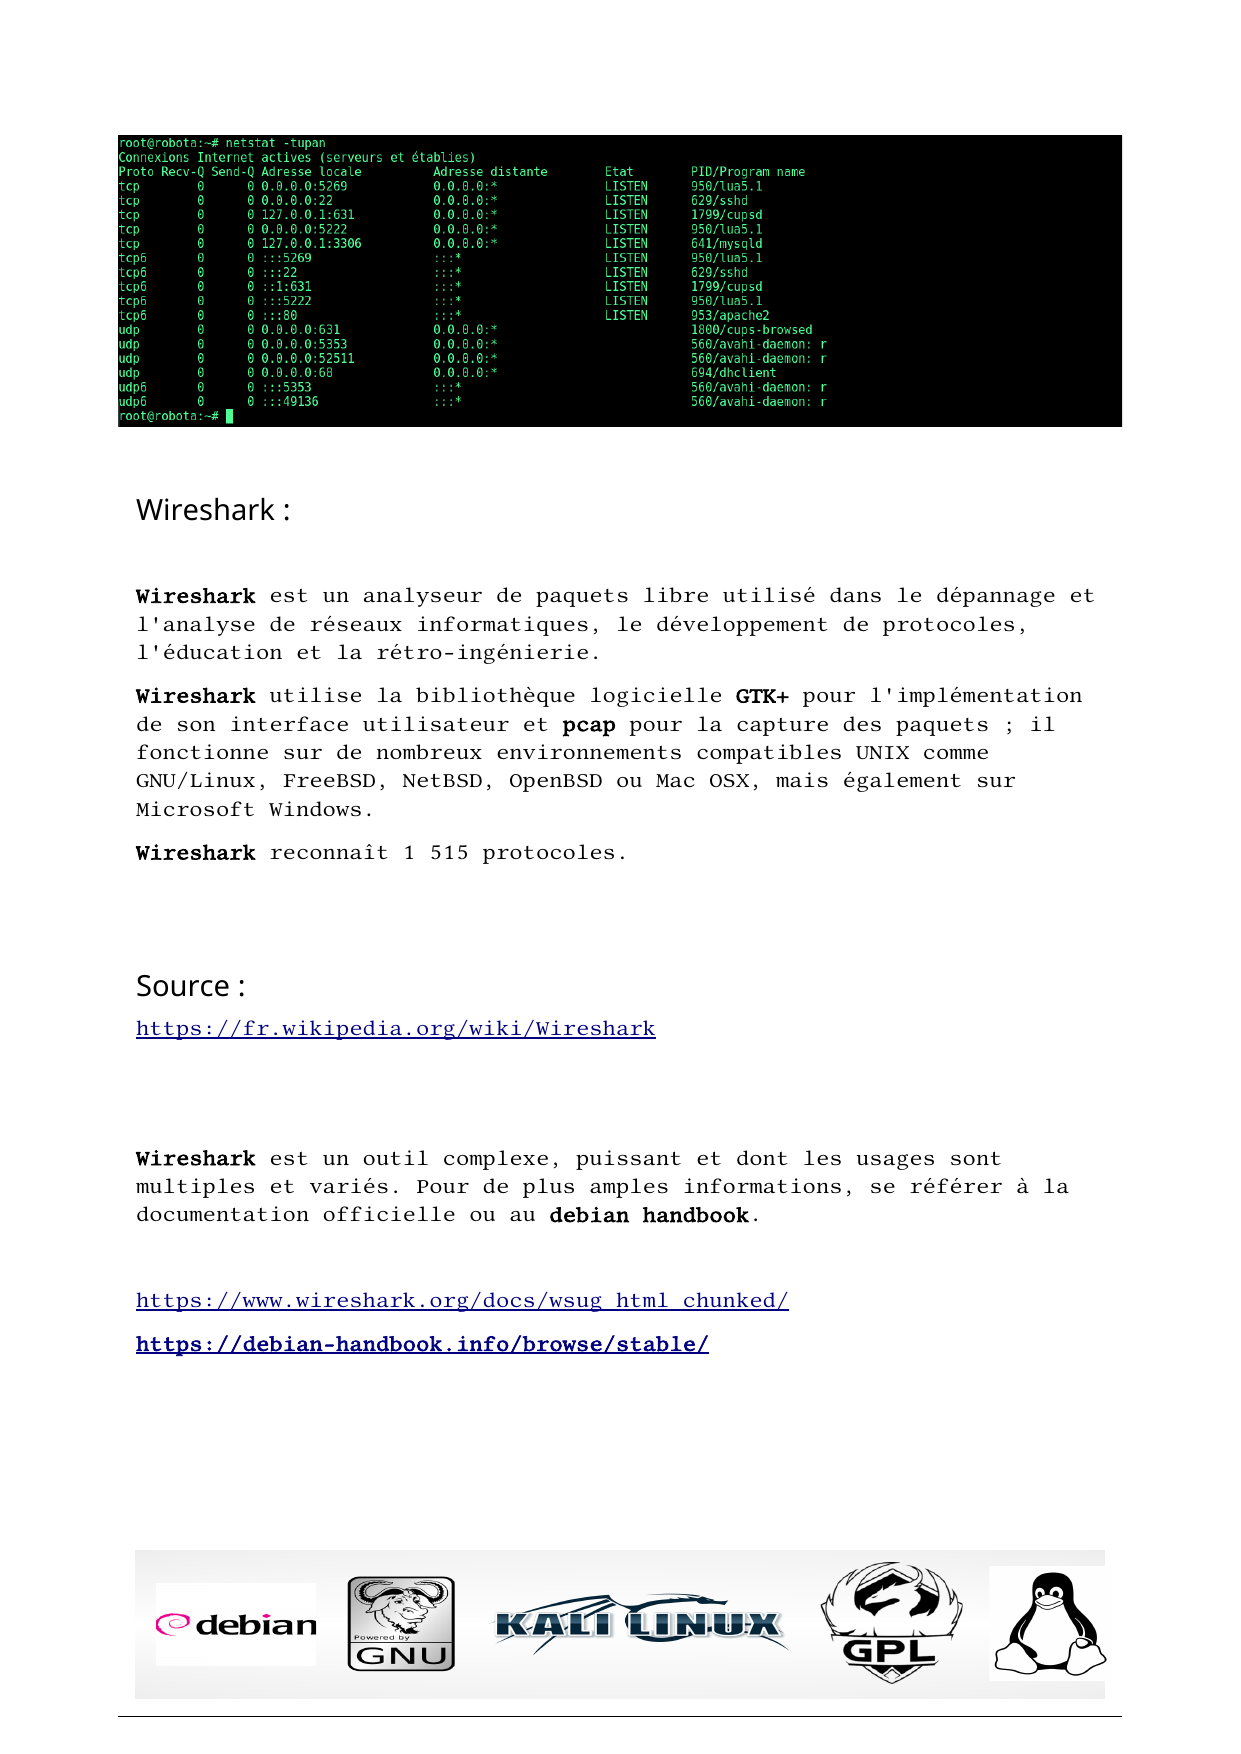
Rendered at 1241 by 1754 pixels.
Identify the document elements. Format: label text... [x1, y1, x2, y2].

picture [989, 1566, 1112, 1681]
text Wireshark reconnaît 1 515 protocoles. [136, 841, 1104, 864]
picture [156, 1583, 317, 1666]
text Wireshark est un outil complexe, puissant et dont les usages sont multiples et variés. Pour de plus amples informations, se référer à la documentation officielle ou au debian handbook. [136, 1146, 1104, 1227]
text https://debian-handbook.info/browse/stable/ [136, 1332, 1104, 1356]
text Wireshark est un analyseur de paquets libre utilisé dans le dépannage et l'analyse de réseaux informatiques, le développement de protocoles, l'éducation et la rétro-ingénierie. [136, 584, 1104, 664]
picture [820, 1562, 963, 1684]
subtitle Wireshark : [136, 489, 1104, 528]
subtitle Source : [136, 965, 1104, 1005]
picture [476, 1579, 799, 1670]
text https://www.wireshark.org/docs/wsug_html_chunked/ [136, 1289, 1104, 1313]
picture [341, 1573, 460, 1674]
picture [118, 135, 1123, 427]
text Wireshark utilise la bibliothèque logicielle GTK+ pour l'implémentation de son interface utilisateur et pcap pour la capture des paquets ; il fonctionne sur de nombreux environnements compatibles UNIX comme GNU/Linux, FreeBSD, NetBSD, OpenBSD ou Mac OSX, mais également sur Microsoft Windows. [136, 684, 1104, 821]
text https://fr.wikipedia.org/wiki/Wireshark [136, 1017, 1104, 1041]
